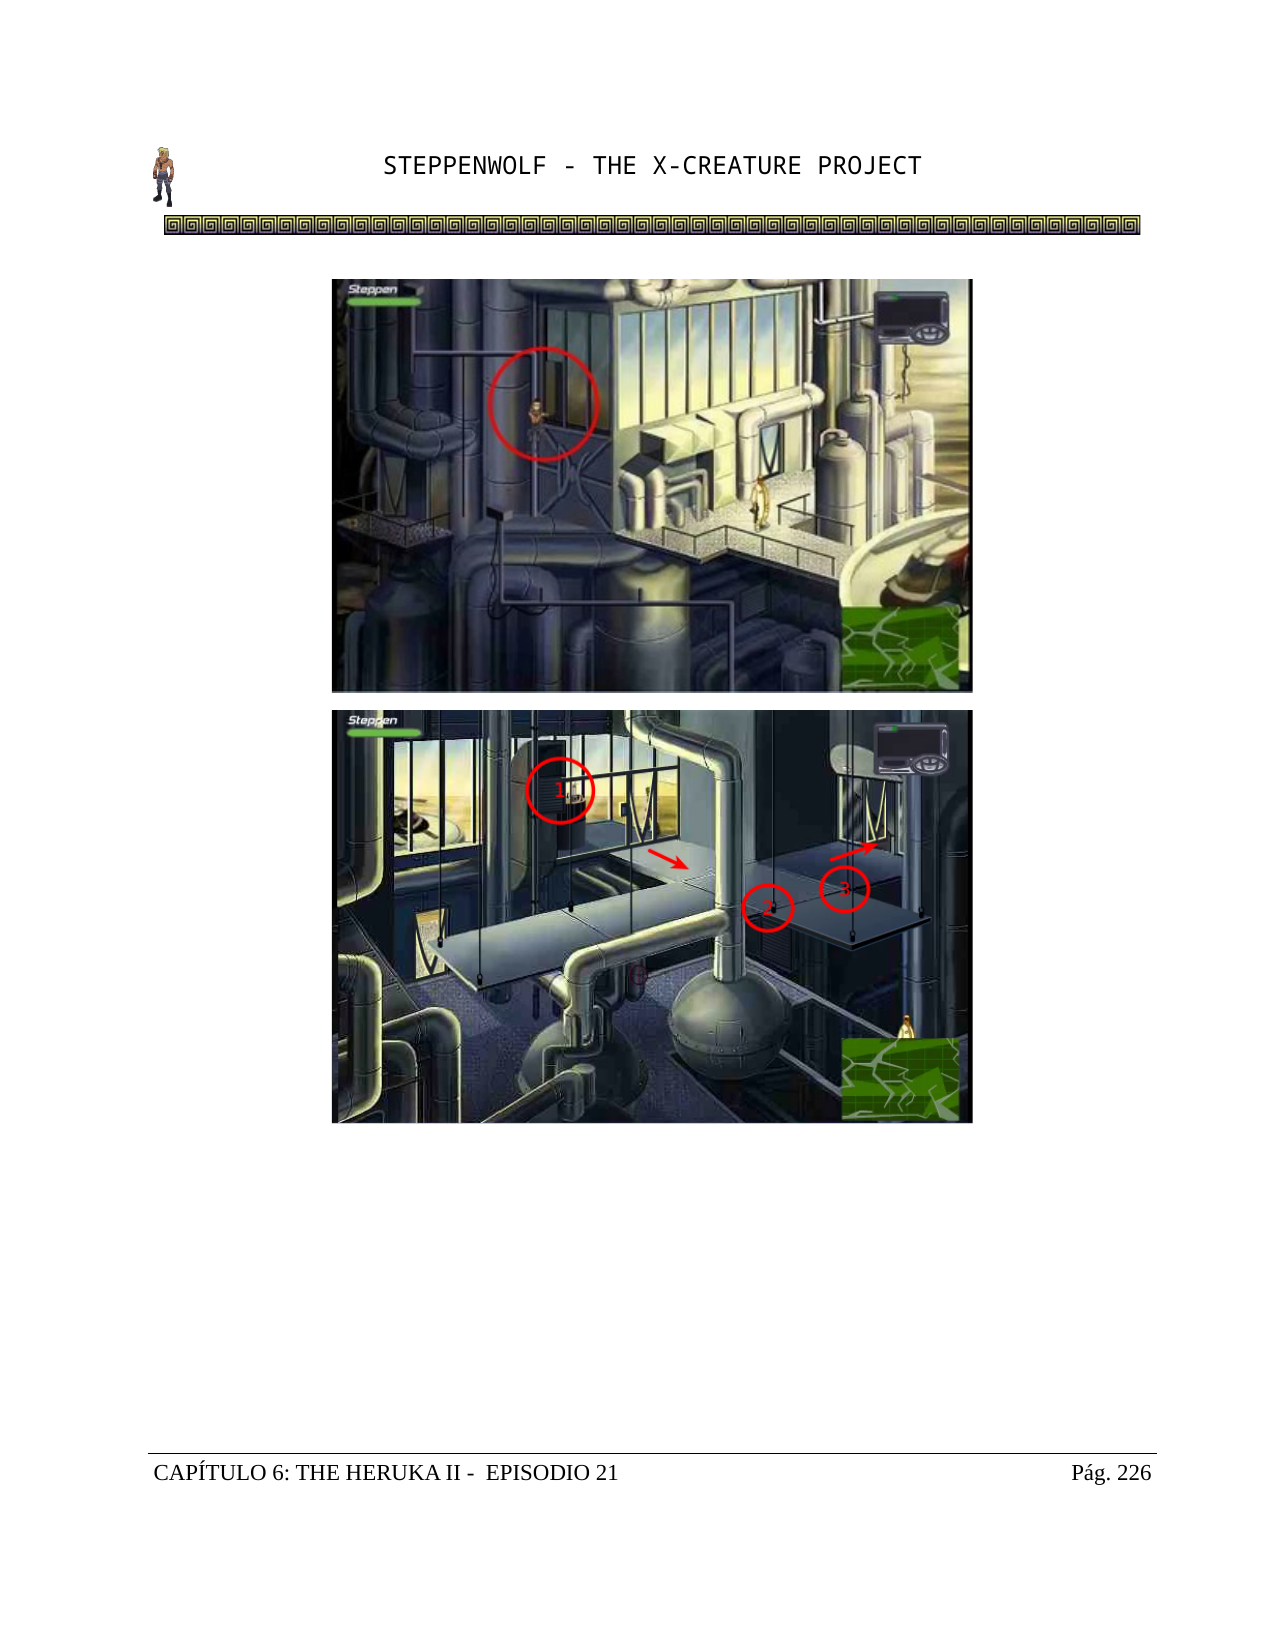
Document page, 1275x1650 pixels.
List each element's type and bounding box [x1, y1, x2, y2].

picture [147, 147, 181, 207]
picture [164, 215, 1141, 235]
picture [331, 710, 973, 1124]
picture [331, 279, 973, 693]
